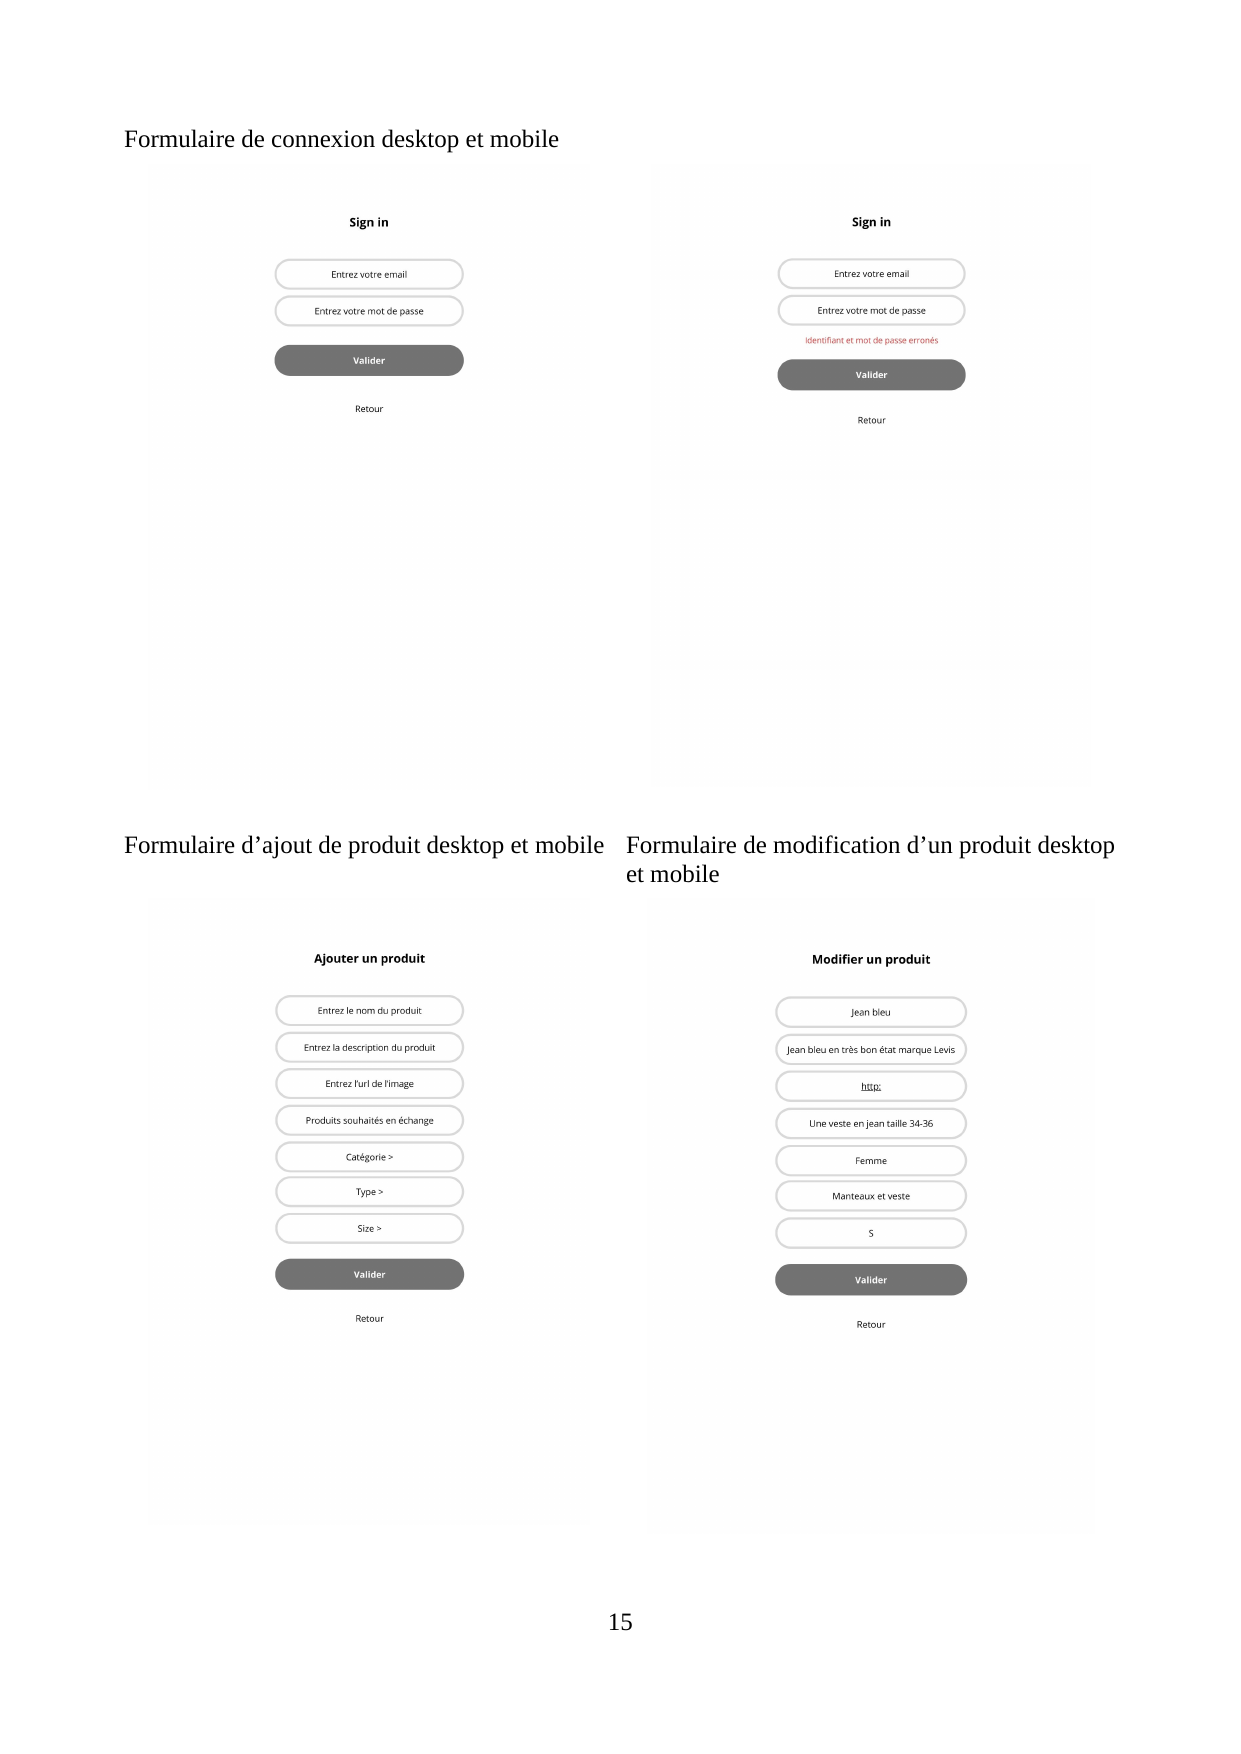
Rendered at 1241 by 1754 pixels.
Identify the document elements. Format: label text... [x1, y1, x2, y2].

picture [651, 164, 1092, 787]
picture [147, 164, 591, 790]
table_cell [620, 893, 1122, 1568]
table_cell [620, 158, 1122, 824]
table_cell [118, 893, 620, 1568]
table_cell Formulaire d’ajout de produit desktop et mobile [118, 824, 620, 893]
picture [646, 898, 1096, 1534]
picture [148, 898, 591, 1525]
table_cell Formulaire de connexion desktop et mobile [118, 118, 1122, 158]
table_cell Formulaire de modification d’un produit desktop et mobile [620, 824, 1122, 893]
table_cell [118, 158, 620, 824]
